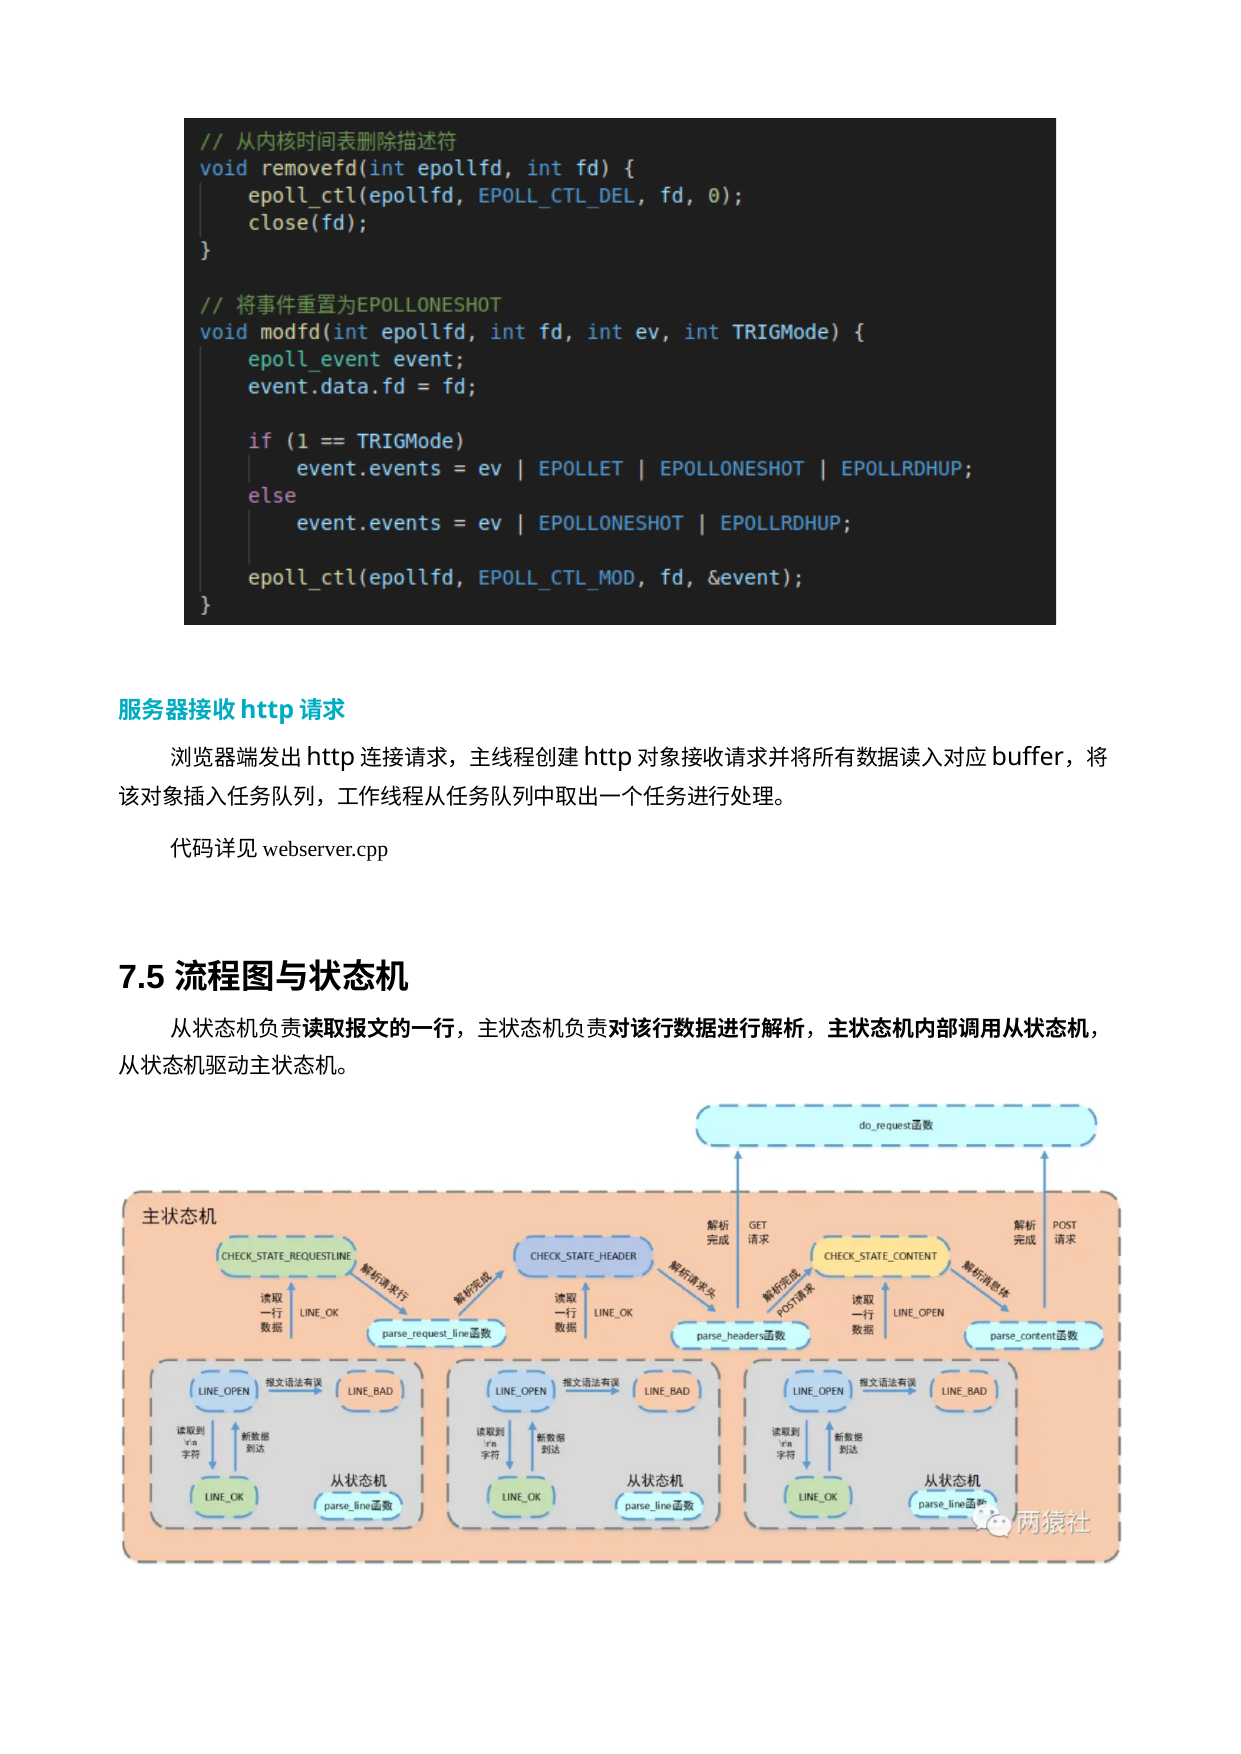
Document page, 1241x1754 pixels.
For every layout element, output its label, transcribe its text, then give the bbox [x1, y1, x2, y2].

subtitle 服务器接收http请求 [118, 692, 1122, 726]
text 代码详见webserver.cpp [118, 831, 1122, 863]
picture [118, 1101, 1123, 1565]
text 从状态机负责读取报文的一行，主状态机负责对该行数据进行解析，主状态机内部调用从状态机，从状态机驱动主状态机。 [118, 1011, 1122, 1080]
subtitle 7.5 流程图与状态机 [118, 949, 1122, 998]
text 浏览器端发出http连接请求，主线程创建http对象接收请求并将所有数据读入对应buffer，将该对象插入任务队列，工作线程从任务队列中取出一个任务进行处理。 [118, 738, 1122, 811]
picture [184, 118, 1057, 625]
